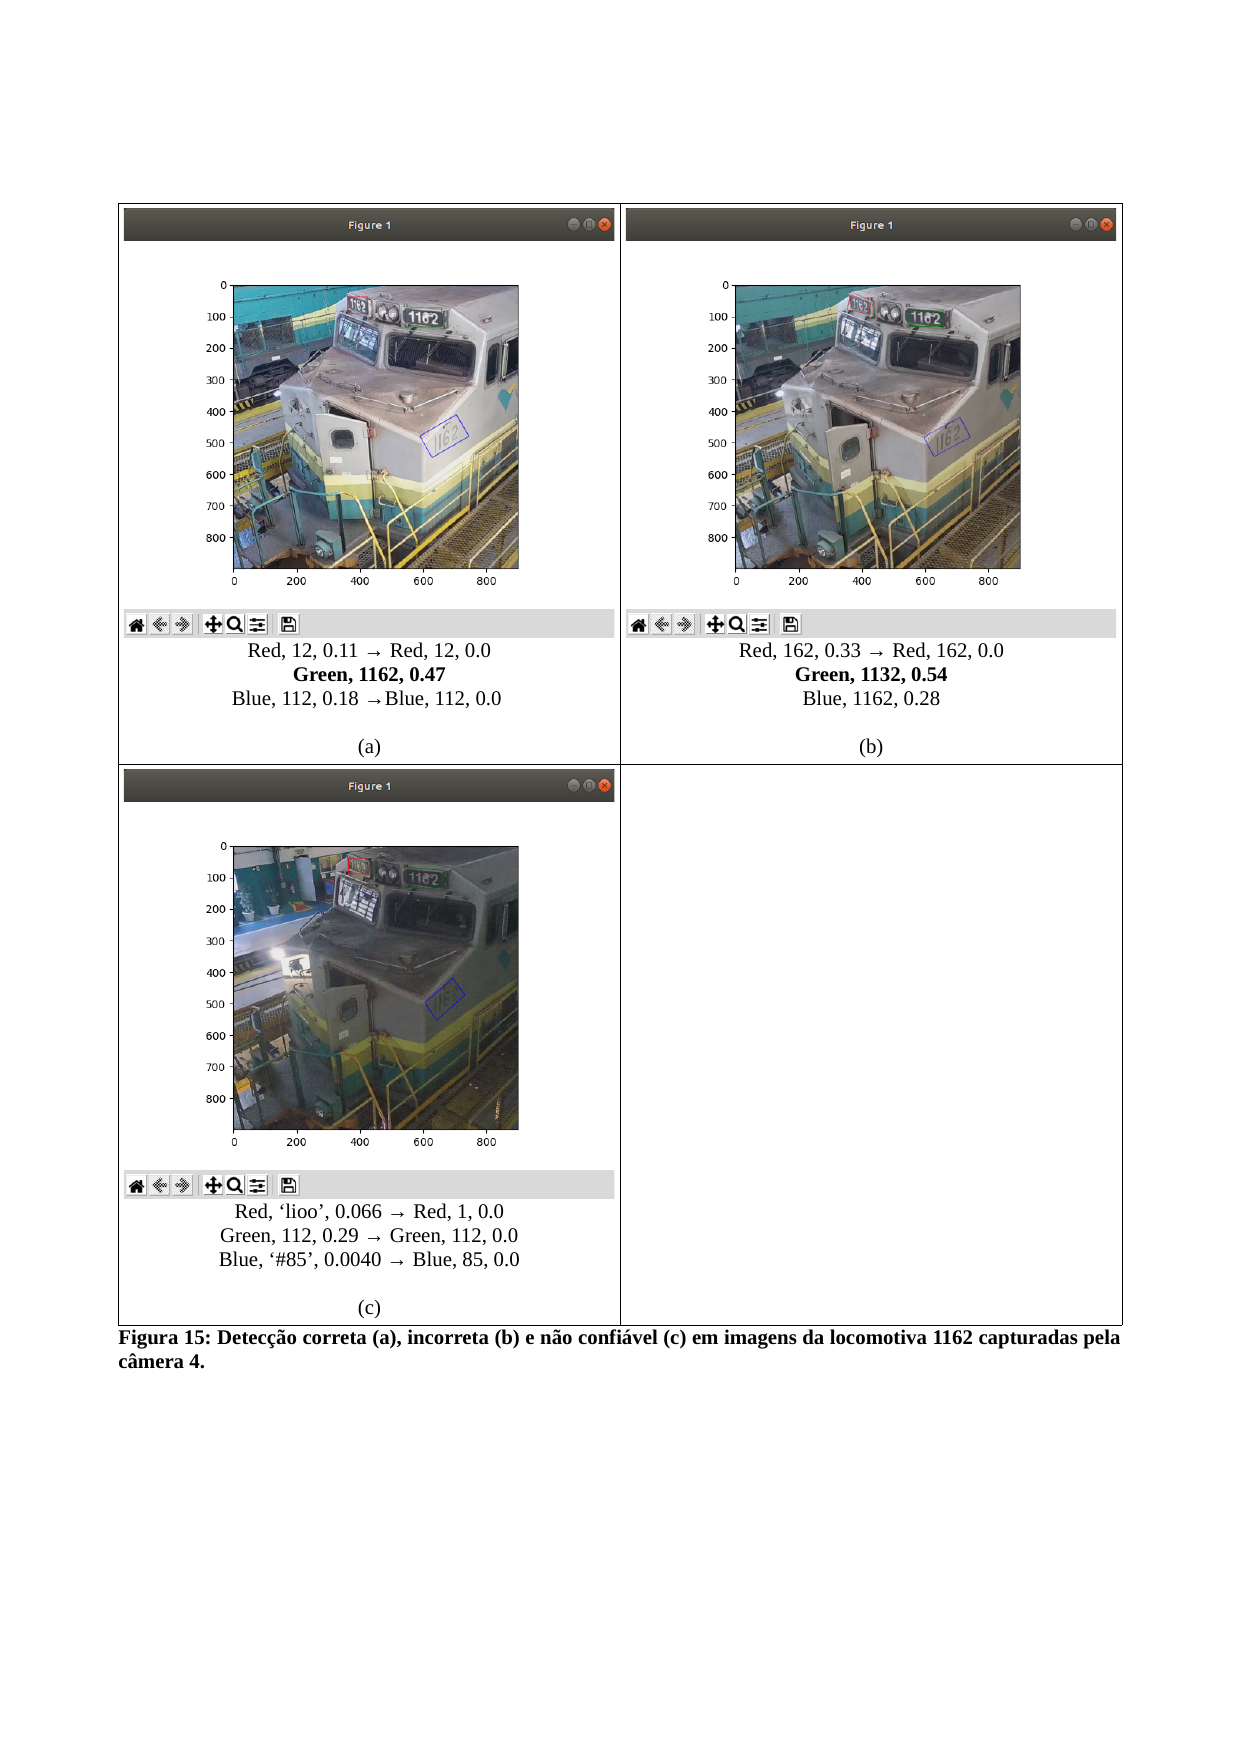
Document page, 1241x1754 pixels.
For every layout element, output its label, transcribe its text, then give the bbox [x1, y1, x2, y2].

picture [123, 769, 615, 1199]
picture [123, 208, 615, 638]
table_header Red, 162, 0.33 → Red, 162, 0.0 Green, 1132, 0.54 Blue, 1162, 0.28 (b) [621, 204, 1122, 764]
picture [625, 208, 1117, 638]
table_cell [621, 765, 1122, 1325]
table_header Red, 12, 0.11 → Red, 12, 0.0 Green, 1162, 0.47 Blue, 112, 0.18 →Blue, 112, 0.0 (a) [119, 204, 620, 764]
text Figura 15: Detecção correta (a), incorreta (b) e não confiável (c) em imagens da locomotiva 1162 capturadas pela câmera 4. [118, 1326, 1122, 1373]
table_cell Red, ‘lioo’, 0.066 → Red, 1, 0.0 Green, 112, 0.29 → Green, 112, 0.0 Blue, ‘#85’, 0.0040 → Blue, 85, 0.0 (c) [119, 765, 620, 1325]
